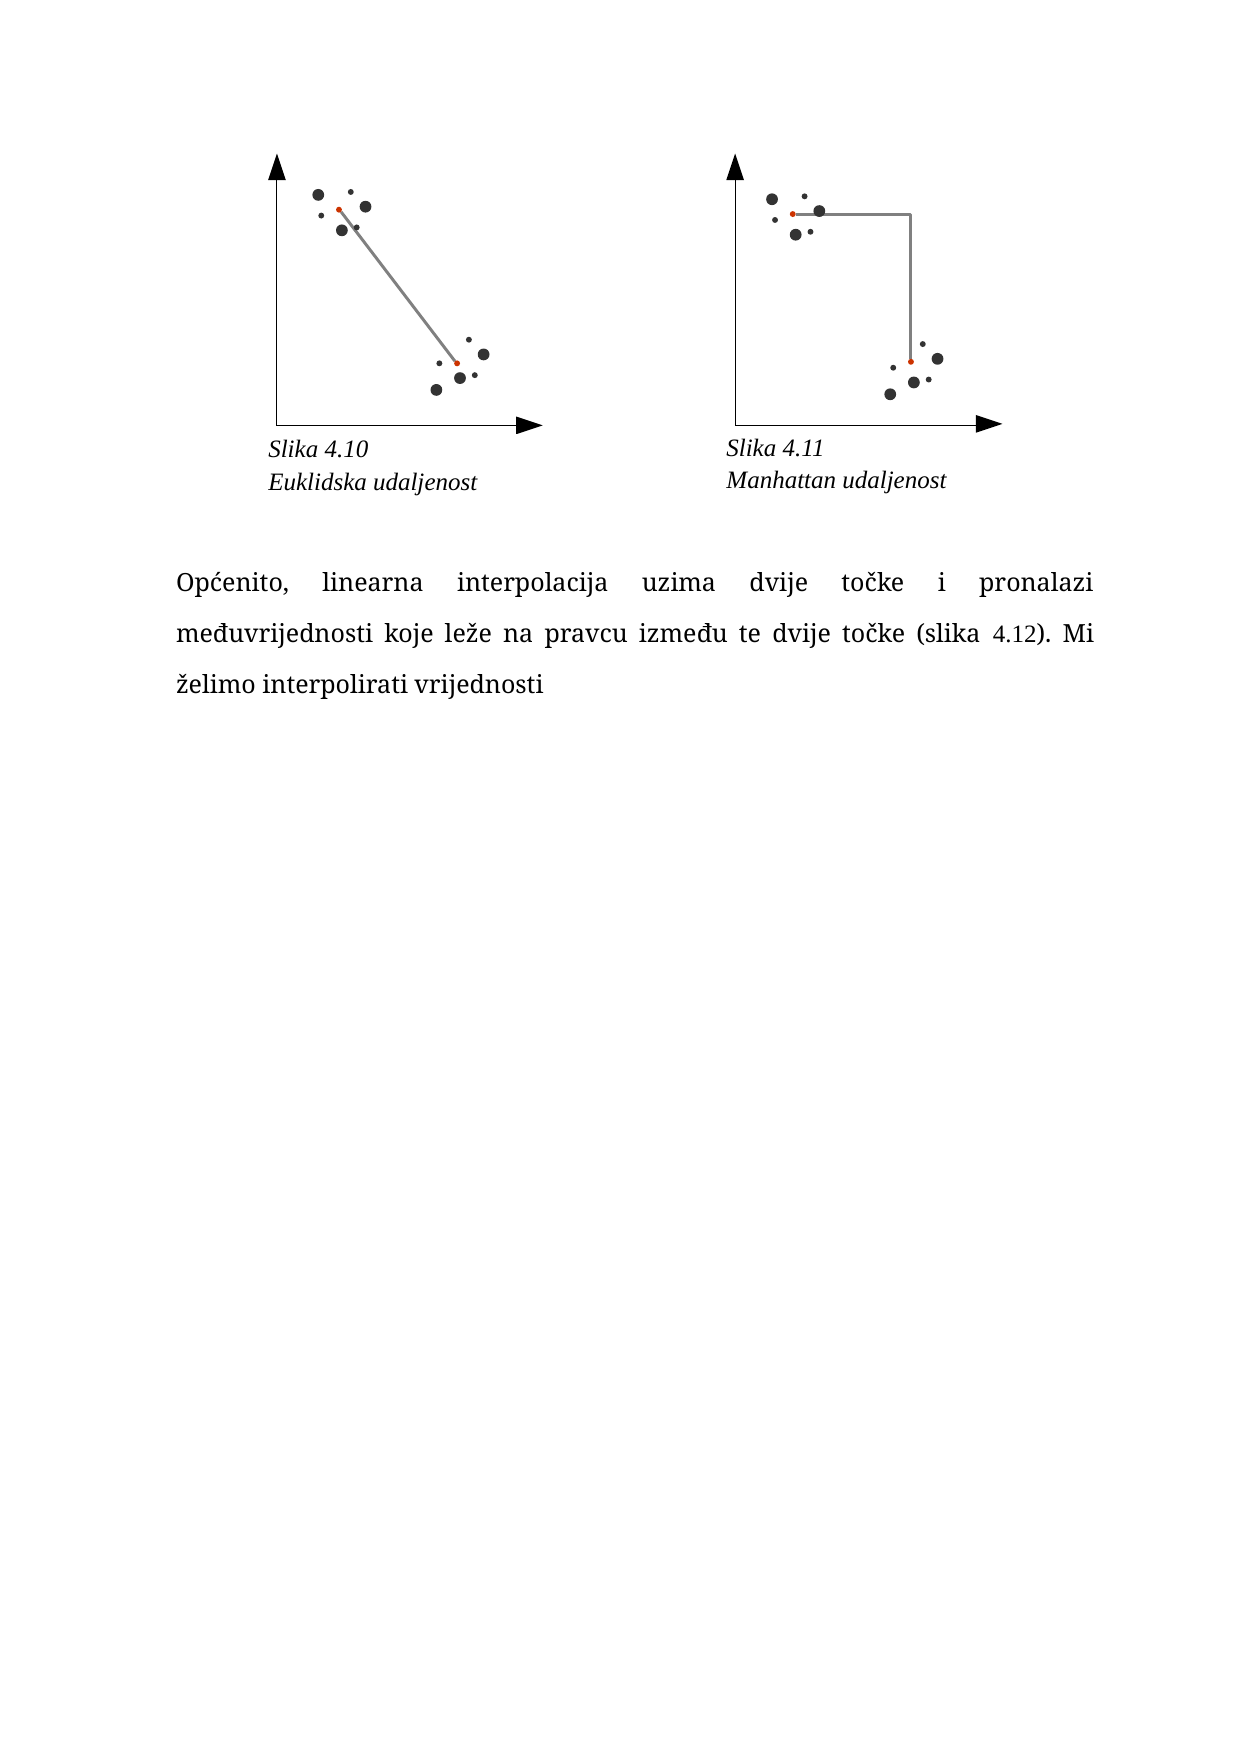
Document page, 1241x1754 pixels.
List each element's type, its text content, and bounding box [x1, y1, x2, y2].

text Općenito, linearna interpolacija uzima dvije točke i pronalazi međuvrijednosti koje leže na pravcu između te dvije točke (slika 4.12). Mi želimo interpolirati vrijednosti [176, 565, 1094, 701]
table_header [635, 154, 1094, 527]
table_header [176, 154, 635, 527]
table_header [736, 154, 1002, 425]
table_header [176, 148, 635, 153]
table_header [635, 148, 1094, 153]
